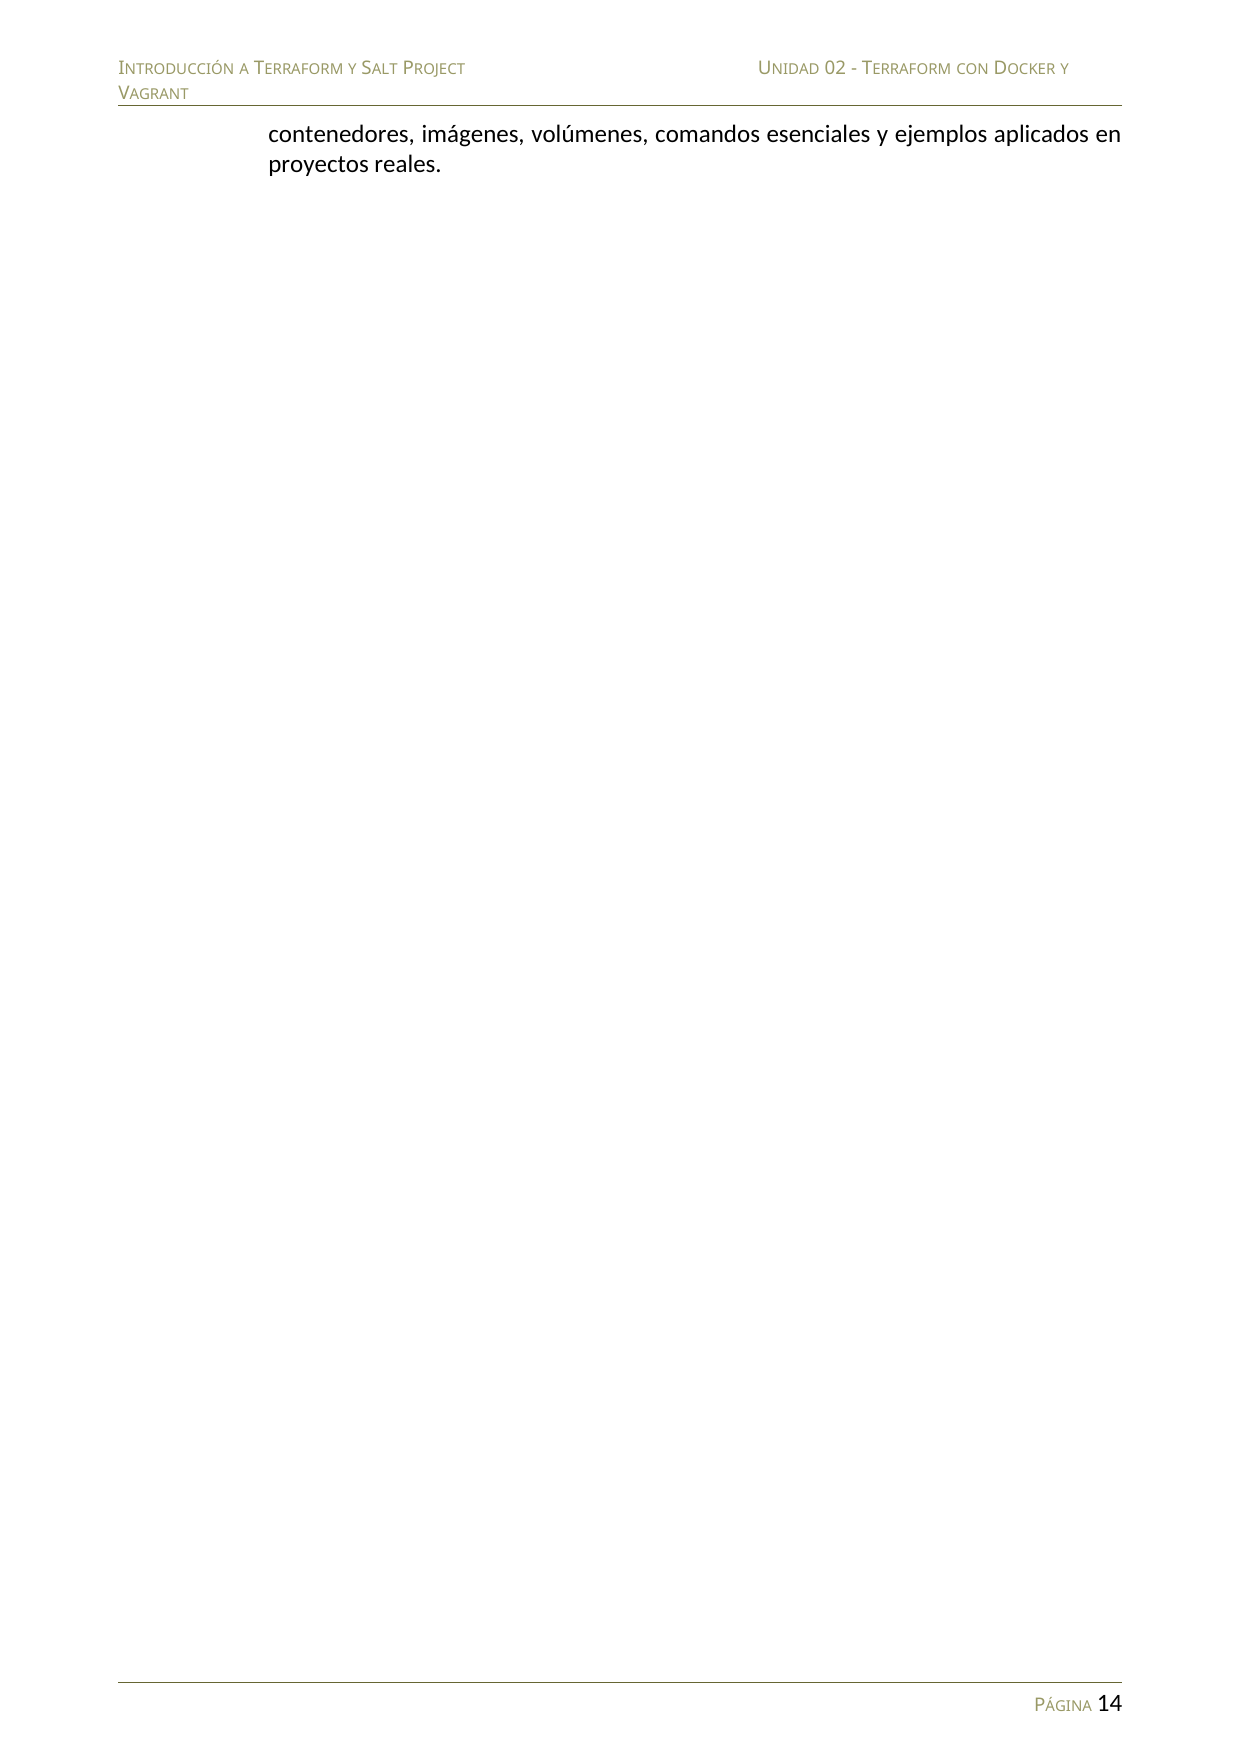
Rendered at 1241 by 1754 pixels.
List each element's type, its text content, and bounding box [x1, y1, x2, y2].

list contenedores, imágenes, volúmenes, comandos esenciales y ejemplos aplicados en proyectos reales. [231, 118, 1122, 179]
